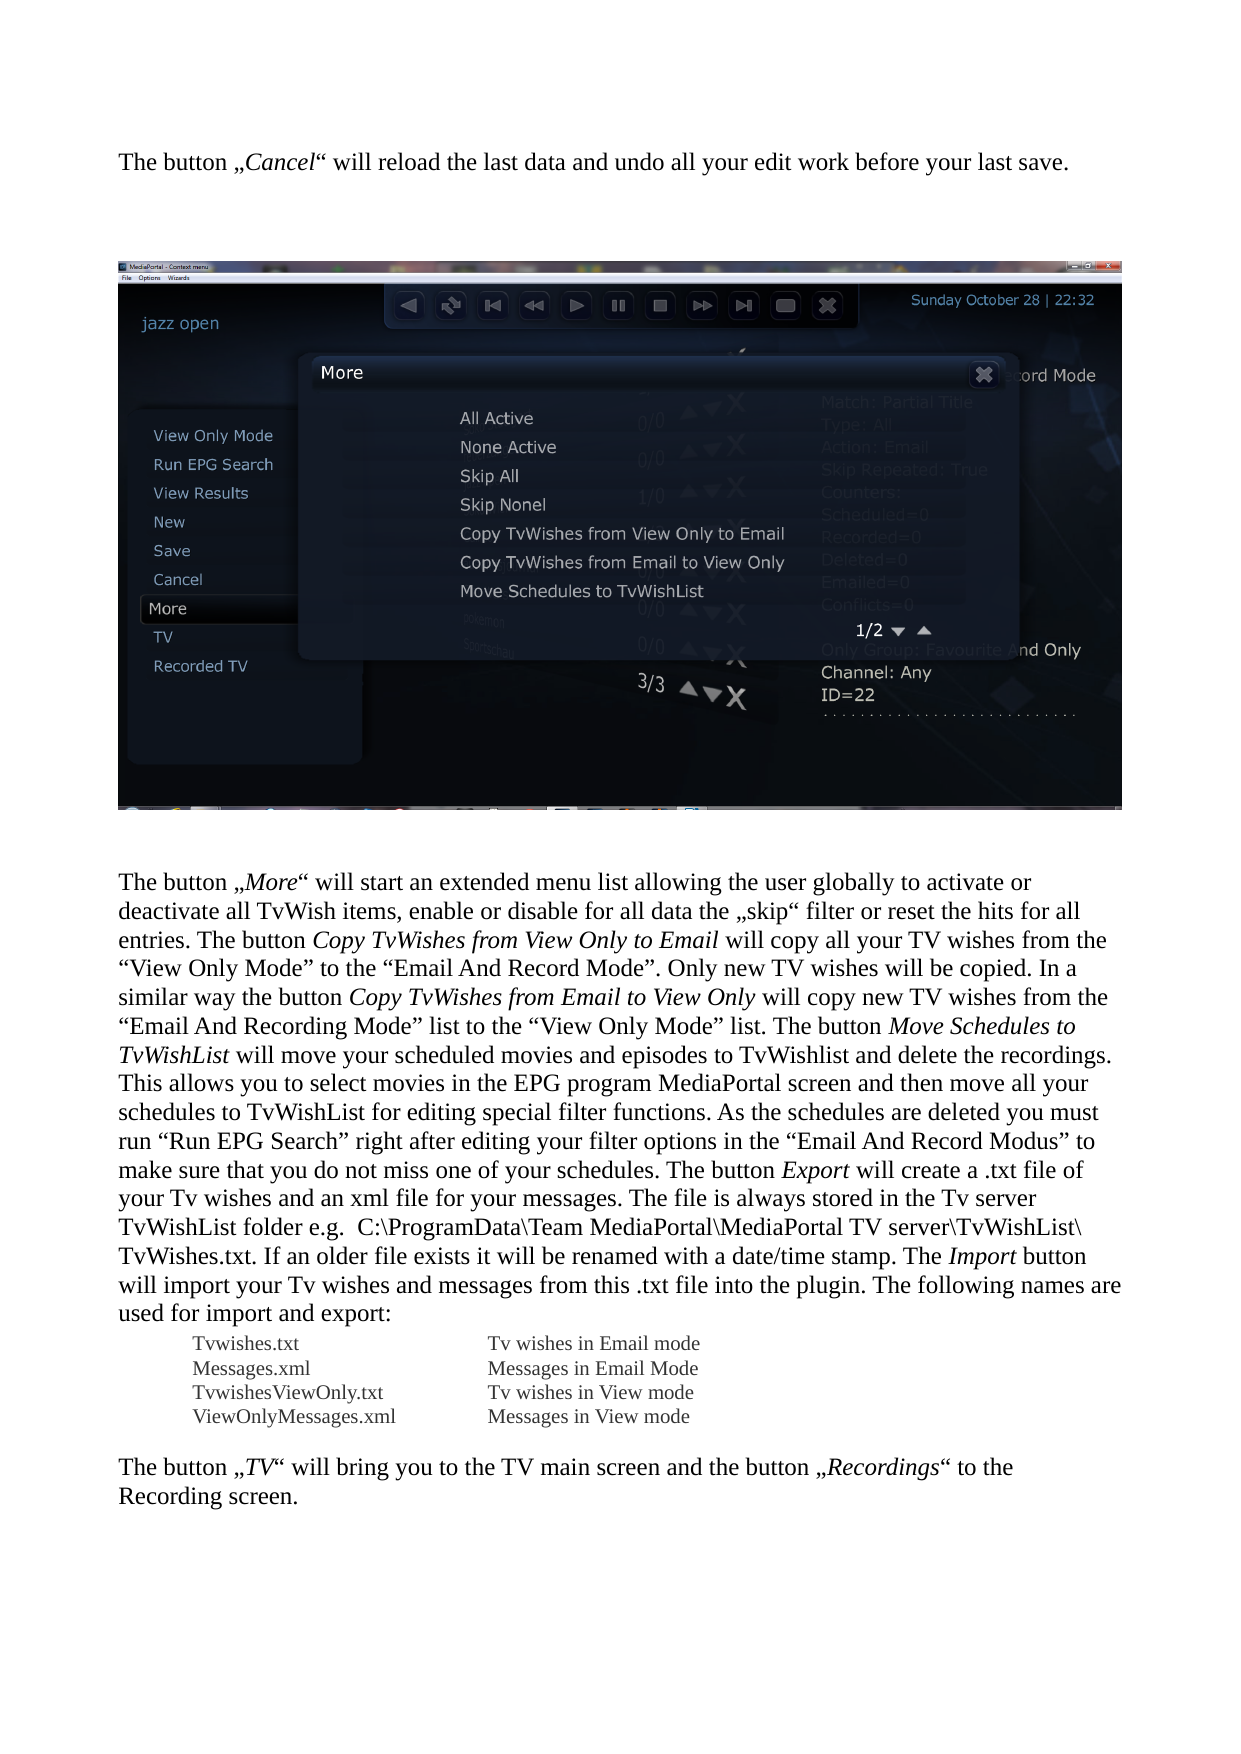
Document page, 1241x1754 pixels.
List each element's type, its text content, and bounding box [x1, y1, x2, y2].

text The button „TV“ will bring you to the TV main screen and the button „Recordings“ to the Recording screen. [118, 1452, 1122, 1510]
text The button „More“ will start an extended menu list allowing the user globally to activate or deactivate all TvWish items, enable or disable for all data the „skip“ filter or reset the hits for all entries. The button Copy TvWishes from View Only to Email will copy all your TV wishes from the “View Only Mode” to the “Email And Record Mode”. Only new TV wishes will be copied. In a similar way the button Copy TvWishes from Email to View Only will copy new TV wishes from the “Email And Recording Mode” list to the “View Only Mode” list. The button Move Schedules to TvWishList will move your scheduled movies and episodes to TvWishlist and delete the recordings. This allows you to select movies in the EPG program MediaPortal screen and then move all your schedules to TvWishList for editing special filter functions. As the schedules are deleted you must run “Run EPG Search” right after editing your filter options in the “Email And Record Modus” to make sure that you do not miss one of your schedules. The button Export will create a .txt file of your Tv wishes and an xml file for your messages. The file is always stored in the Tv server TvWishList folder e.g. C:\ProgramData\Team MediaPortal\MediaPortal TV server\TvWishList\TvWishes.txt. If an older file exists it will be renamed with a date/time stamp. The Import button will import your Tv wishes and messages from this .txt file into the plugin. The following names are used for import and export: [118, 867, 1122, 1327]
text TvwishesViewOnly.txt Tv wishes in View mode [118, 1380, 1122, 1404]
text Messages.xml Messages in Email Mode [118, 1356, 1122, 1380]
text ViewOnlyMessages.xml Messages in View mode [118, 1404, 1122, 1428]
picture [118, 261, 1122, 810]
text The button „Cancel“ will reload the last data and undo all your edit work before your last save. [118, 147, 1122, 176]
text Tvwishes.txt Tv wishes in Email mode [118, 1327, 1122, 1356]
